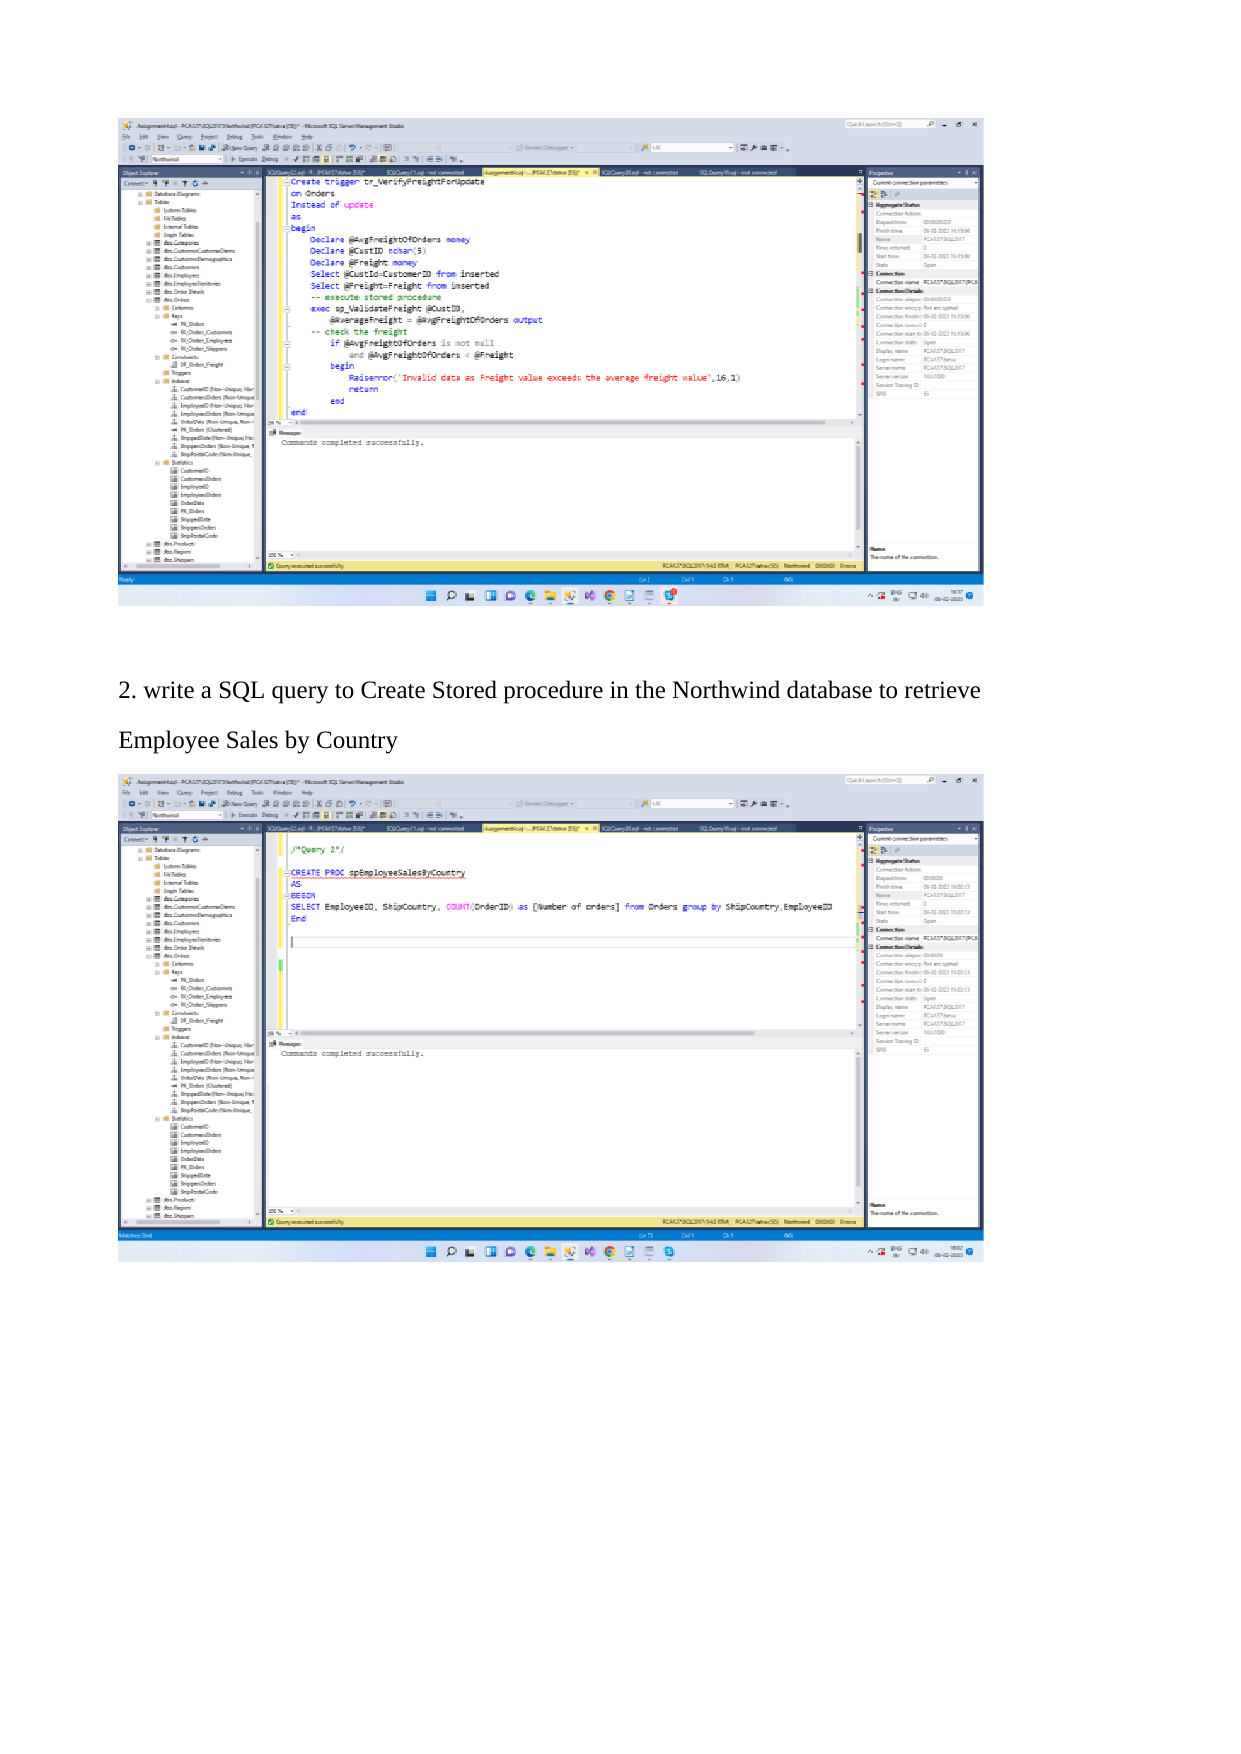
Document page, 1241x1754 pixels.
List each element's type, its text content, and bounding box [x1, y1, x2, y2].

text Employee Sales by Country [118, 725, 1122, 754]
text 2. write a SQL query to Create Stored procedure in the Northwind database to retrieve [118, 675, 1122, 704]
